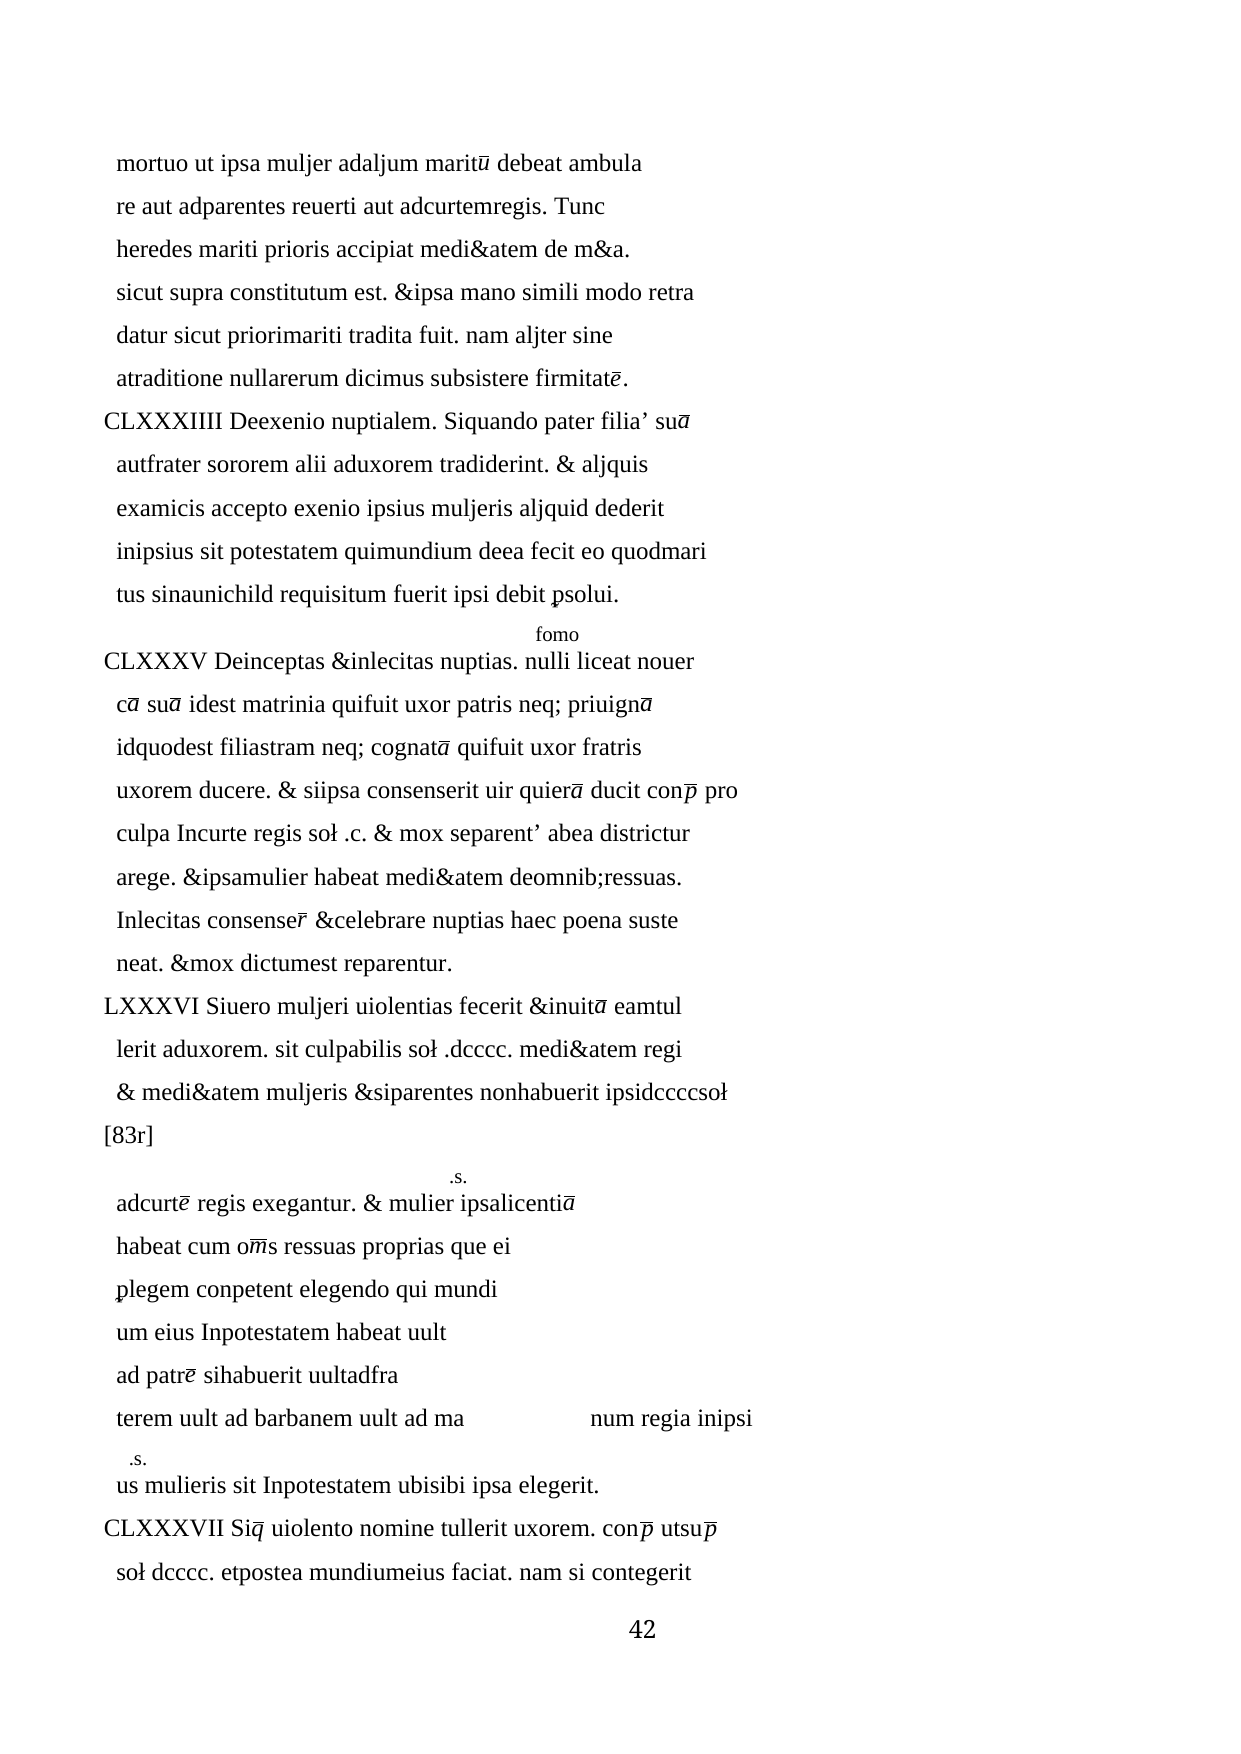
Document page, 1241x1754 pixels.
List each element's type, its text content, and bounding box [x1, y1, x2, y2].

text um eius Inpotestatem habeat uult [103, 1317, 1211, 1346]
text autfrater sororem alii aduxorem tradiderint. & aljquis [103, 449, 1211, 478]
text us mulieris sit Inpotestatem ubisibi ipsa elegerit. [103, 1470, 1211, 1499]
text sicut supra constitutum est. &ipsa mano simili modo retra [103, 277, 1211, 306]
text Inlecitas consense &celebrare nuptias haec poena suste [103, 905, 1211, 933]
text lerit aduxorem. sit culpabilis soł .dcccc. medi&atem regi [103, 1034, 1211, 1063]
text arege. &ipsamulier habeat medi&atem deomnib;ressuas. [103, 862, 1211, 890]
text CLXXXIIII Deexenio nuptialem. Siquando pater filia’ su [103, 406, 1211, 435]
text inipsius sit potestatem quimundium deea fecit eo quodmari [103, 536, 1211, 564]
text terem uult ad barbanem uult ad ma num regia inipsi [103, 1403, 1211, 1432]
text tus sinaunichild requisitum fuerit ipsi debit ᵱsolui. [103, 579, 1211, 608]
text neat. &mox dictumest reparentur. [103, 948, 1211, 977]
text c su idest matrinia quifuit uxor patris neq; priuign [103, 689, 1211, 718]
text .s. [103, 1446, 1211, 1470]
text heredes mariti prioris accipiat medi&atem de m&a. [103, 234, 1211, 263]
text .s. [103, 1163, 1211, 1188]
text uxorem ducere. & siipsa consenserit uir quier ducit con pro [103, 775, 1211, 804]
text & medi&atem muljeris &siparentes nonhabuerit ipsidccccsoł [103, 1077, 1211, 1106]
text examicis accepto exenio ipsius muljeris aljquid dederit [103, 493, 1211, 521]
text datur sicut priorimariti tradita fuit. nam aljter sine [103, 320, 1211, 349]
text idquodest filiastram neq; cognat quifuit uxor fratris [103, 732, 1211, 761]
text fomo [103, 622, 1211, 646]
text habeat cum os ressuas proprias que ei [103, 1231, 1211, 1259]
text ad patr sihabuerit uultadfra [103, 1360, 1211, 1389]
text culpa Incurte regis soł .c. & mox separent’ abea districtur [103, 818, 1211, 847]
text ᵱlegem conpetent elegendo qui mundi [103, 1274, 1211, 1303]
text CLXXXV Deinceptas &inlecitas nuptias. nulli liceat nouer [103, 646, 1211, 675]
text re aut adparentes reuerti aut adcurtemregis. Tunc [103, 191, 1211, 219]
text LXXXVI Siuero muljeri uiolentias fecerit &inuit eamtul [103, 991, 1211, 1020]
text soł dcccc. etpostea mundiumeius faciat. nam si contegerit [103, 1557, 1211, 1585]
text CLXXXVII Si uiolento nomine tullerit uxorem. con utsu [103, 1513, 1211, 1542]
text atraditione nullarerum dicimus subsistere firmitat. [103, 363, 1211, 392]
text mortuo ut ipsa muljer adaljum marit debeat ambula [103, 148, 1211, 176]
text adcurt regis exegantur. & mulier ipsalicenti [103, 1188, 1211, 1216]
text [83r] [103, 1120, 1211, 1149]
